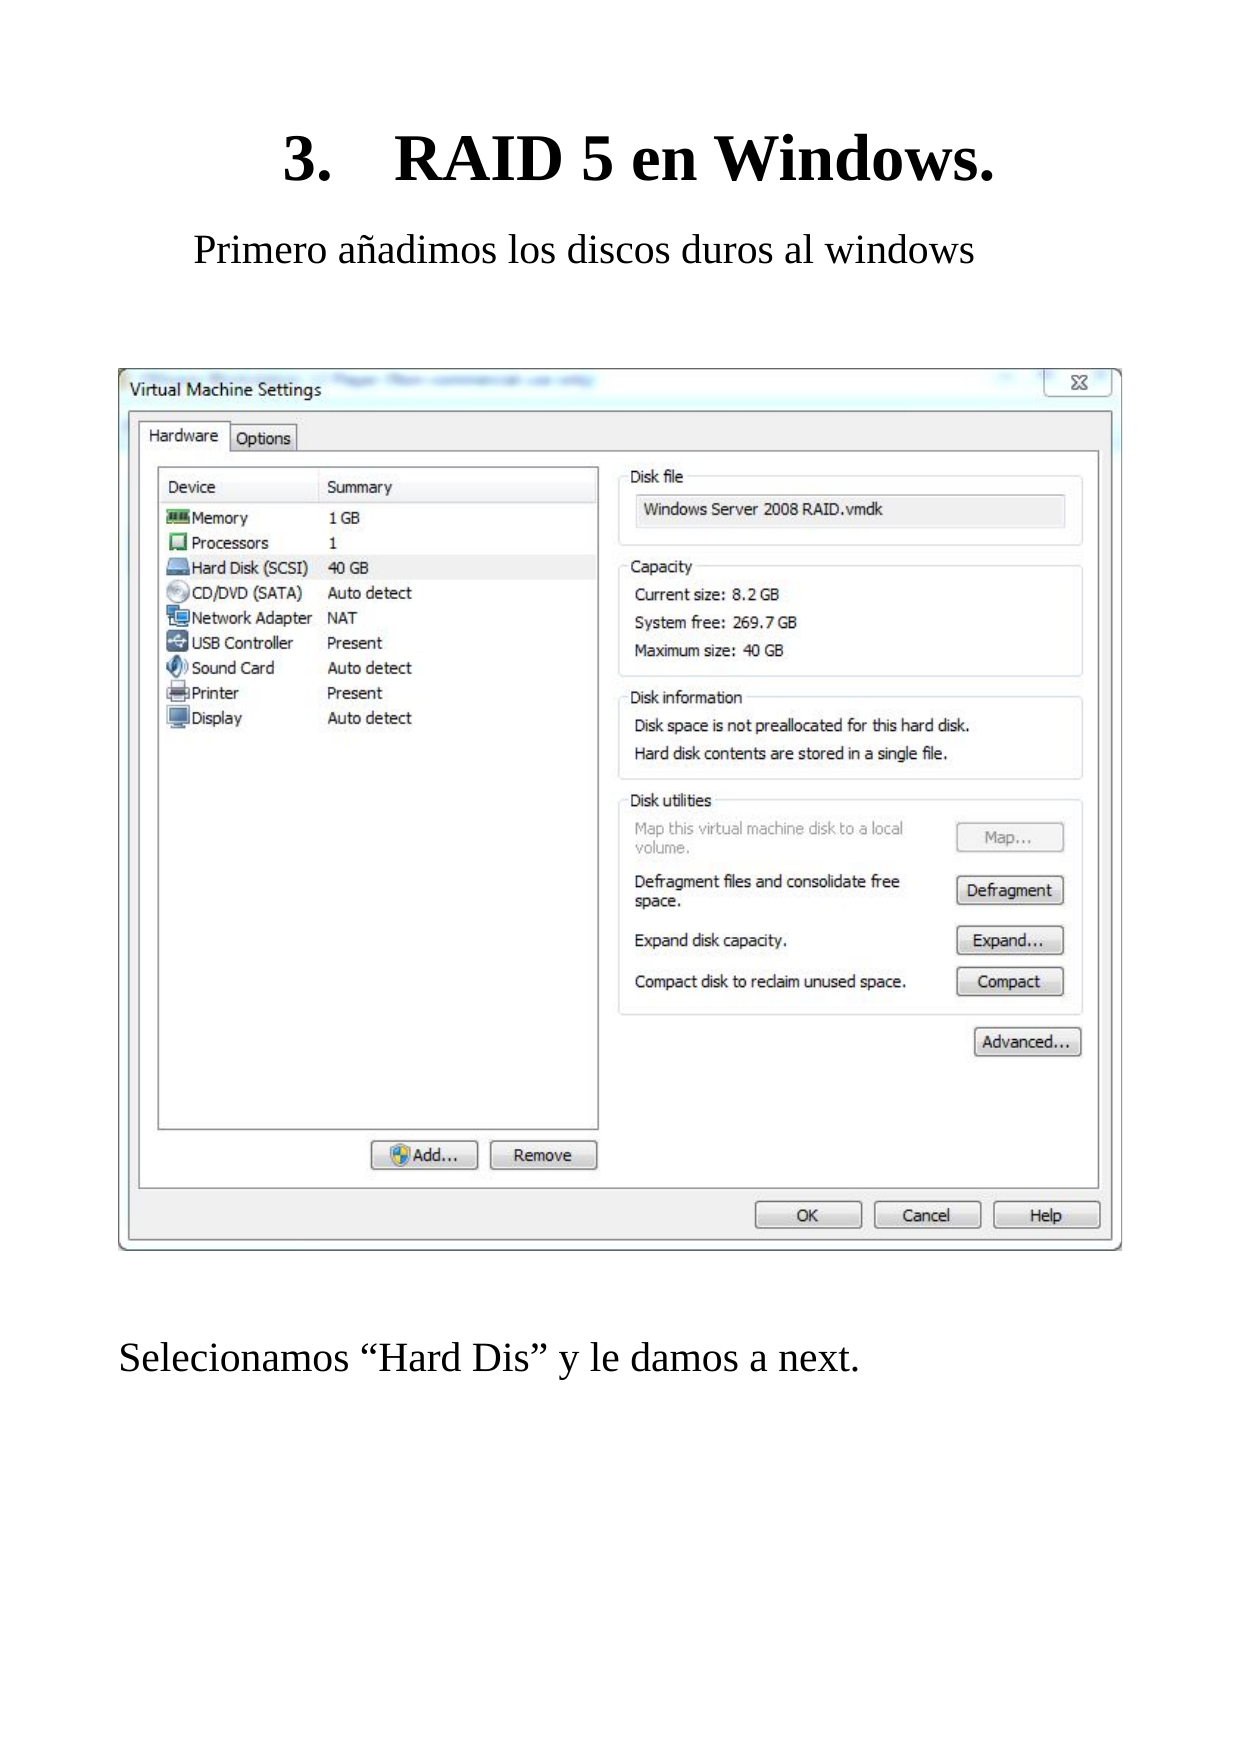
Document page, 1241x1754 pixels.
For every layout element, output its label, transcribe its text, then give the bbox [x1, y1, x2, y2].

picture [118, 368, 1123, 1251]
list Primero añadimos los discos duros al windows [156, 225, 1122, 273]
text Selecionamos “Hard Dis” y le damos a next. [118, 1332, 1122, 1380]
list RAID 5 en Windows. [156, 118, 1122, 195]
